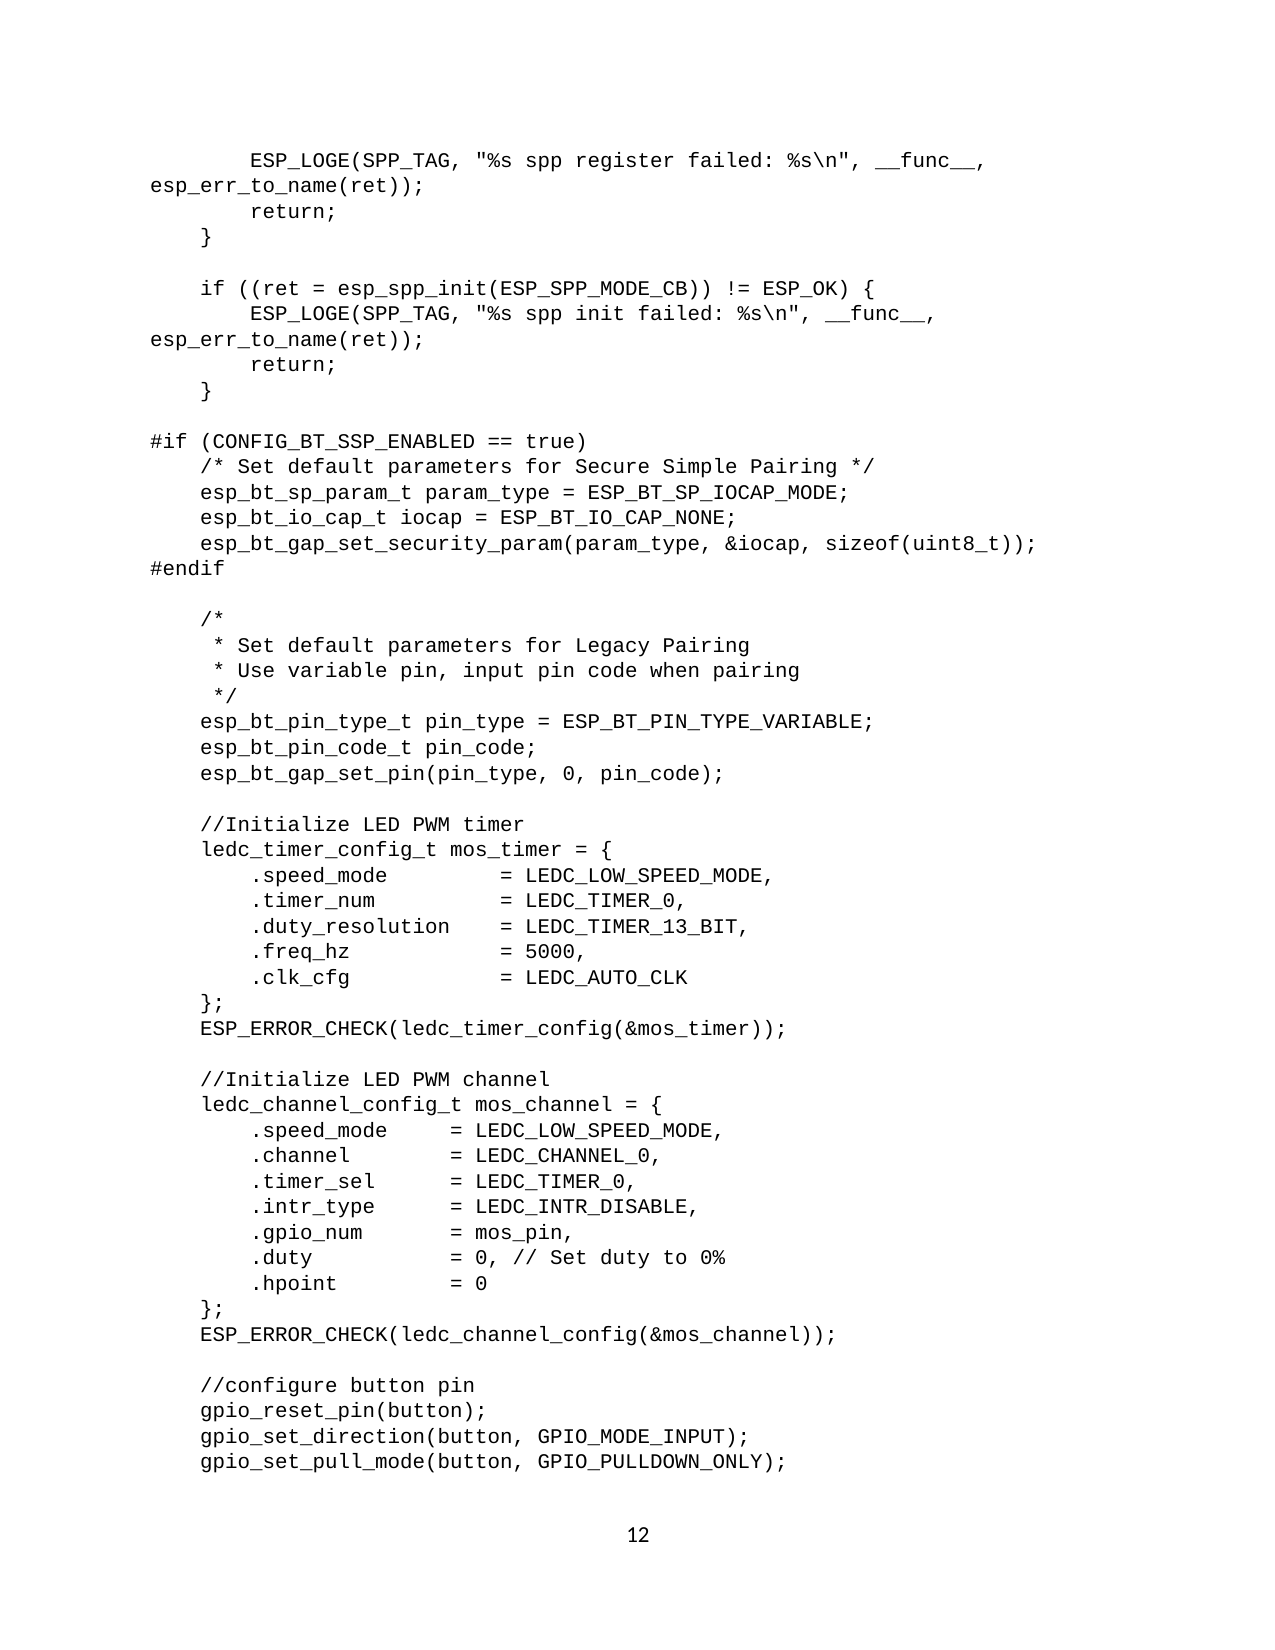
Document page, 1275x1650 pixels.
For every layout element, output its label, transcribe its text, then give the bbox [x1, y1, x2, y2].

text //configure button pin [150, 1375, 1125, 1399]
text ledc_channel_config_t mos_channel = { [150, 1094, 1125, 1118]
text //Initialize LED PWM channel [150, 1069, 1125, 1092]
text /* [150, 609, 1125, 633]
text ESP_LOGE(SPP_TAG, "%s spp register failed: %s\n", __func__, esp_err_to_name(ret)); [150, 150, 1125, 199]
text .intr_type = LEDC_INTR_DISABLE, [150, 1196, 1125, 1220]
text */ [150, 686, 1125, 709]
text ESP_ERROR_CHECK(ledc_timer_config(&mos_timer)); [150, 1018, 1125, 1041]
text .speed_mode = LEDC_LOW_SPEED_MODE, [150, 1120, 1125, 1143]
text /* Set default parameters for Secure Simple Pairing */ [150, 456, 1125, 480]
text .timer_sel = LEDC_TIMER_0, [150, 1171, 1125, 1194]
text esp_bt_io_cap_t iocap = ESP_BT_IO_CAP_NONE; [150, 507, 1125, 531]
text * Set default parameters for Legacy Pairing [150, 635, 1125, 658]
text ESP_LOGE(SPP_TAG, "%s spp init failed: %s\n", __func__, esp_err_to_name(ret)); [150, 303, 1125, 352]
text } [150, 227, 1125, 250]
text .hpoint = 0 [150, 1273, 1125, 1297]
text } [150, 380, 1125, 403]
text esp_bt_sp_param_t param_type = ESP_BT_SP_IOCAP_MODE; [150, 482, 1125, 505]
text }; [150, 1298, 1125, 1322]
text .freq_hz = 5000, [150, 941, 1125, 965]
text .speed_mode = LEDC_LOW_SPEED_MODE, [150, 864, 1125, 888]
text return; [150, 354, 1125, 378]
text .duty = 0, // Set duty to 0% [150, 1247, 1125, 1271]
text .clk_cfg = LEDC_AUTO_CLK [150, 967, 1125, 990]
text }; [150, 992, 1125, 1016]
text gpio_set_pull_mode(button, GPIO_PULLDOWN_ONLY); [150, 1452, 1125, 1475]
text esp_bt_gap_set_security_param(param_type, &iocap, sizeof(uint8_t)); [150, 533, 1125, 556]
text .duty_resolution = LEDC_TIMER_13_BIT, [150, 916, 1125, 939]
text ESP_ERROR_CHECK(ledc_channel_config(&mos_channel)); [150, 1324, 1125, 1348]
text ledc_timer_config_t mos_timer = { [150, 839, 1125, 863]
text gpio_reset_pin(button); [150, 1401, 1125, 1424]
text gpio_set_direction(button, GPIO_MODE_INPUT); [150, 1426, 1125, 1450]
text .channel = LEDC_CHANNEL_0, [150, 1145, 1125, 1169]
text //Initialize LED PWM timer [150, 813, 1125, 837]
text esp_bt_pin_type_t pin_type = ESP_BT_PIN_TYPE_VARIABLE; [150, 711, 1125, 735]
text #endif [150, 558, 1125, 582]
text if ((ret = esp_spp_init(ESP_SPP_MODE_CB)) != ESP_OK) { [150, 278, 1125, 301]
text * Use variable pin, input pin code when pairing [150, 660, 1125, 684]
text return; [150, 201, 1125, 225]
text .gpio_num = mos_pin, [150, 1222, 1125, 1246]
text esp_bt_gap_set_pin(pin_type, 0, pin_code); [150, 762, 1125, 786]
text esp_bt_pin_code_t pin_code; [150, 737, 1125, 761]
text #if (CONFIG_BT_SSP_ENABLED == true) [150, 431, 1125, 454]
text .timer_num = LEDC_TIMER_0, [150, 890, 1125, 914]
